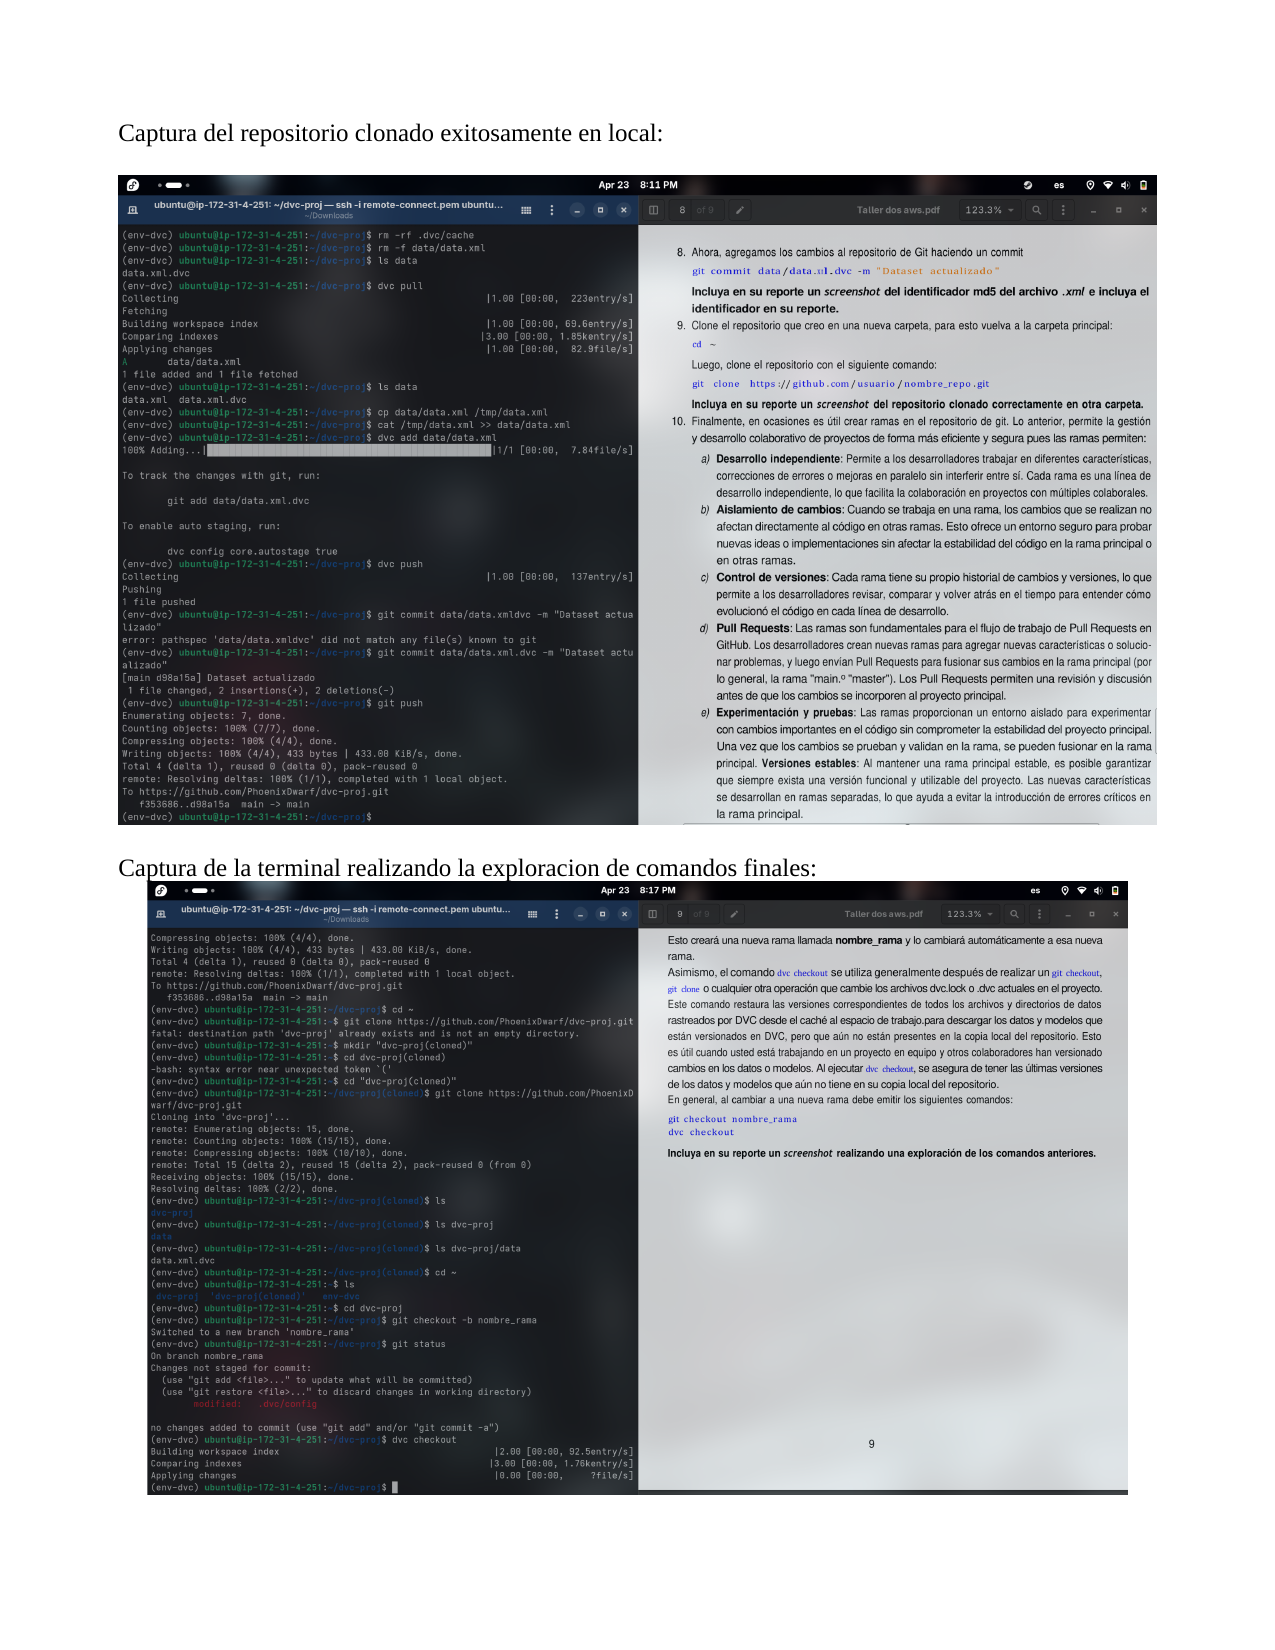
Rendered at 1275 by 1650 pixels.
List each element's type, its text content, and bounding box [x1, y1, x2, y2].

text Captura de la terminal realizando la exploracion de comandos finales: [118, 853, 1157, 882]
picture [118, 175, 1157, 825]
picture [147, 881, 1128, 1495]
text Captura del repositorio clonado exitosamente en local: [118, 118, 1157, 147]
